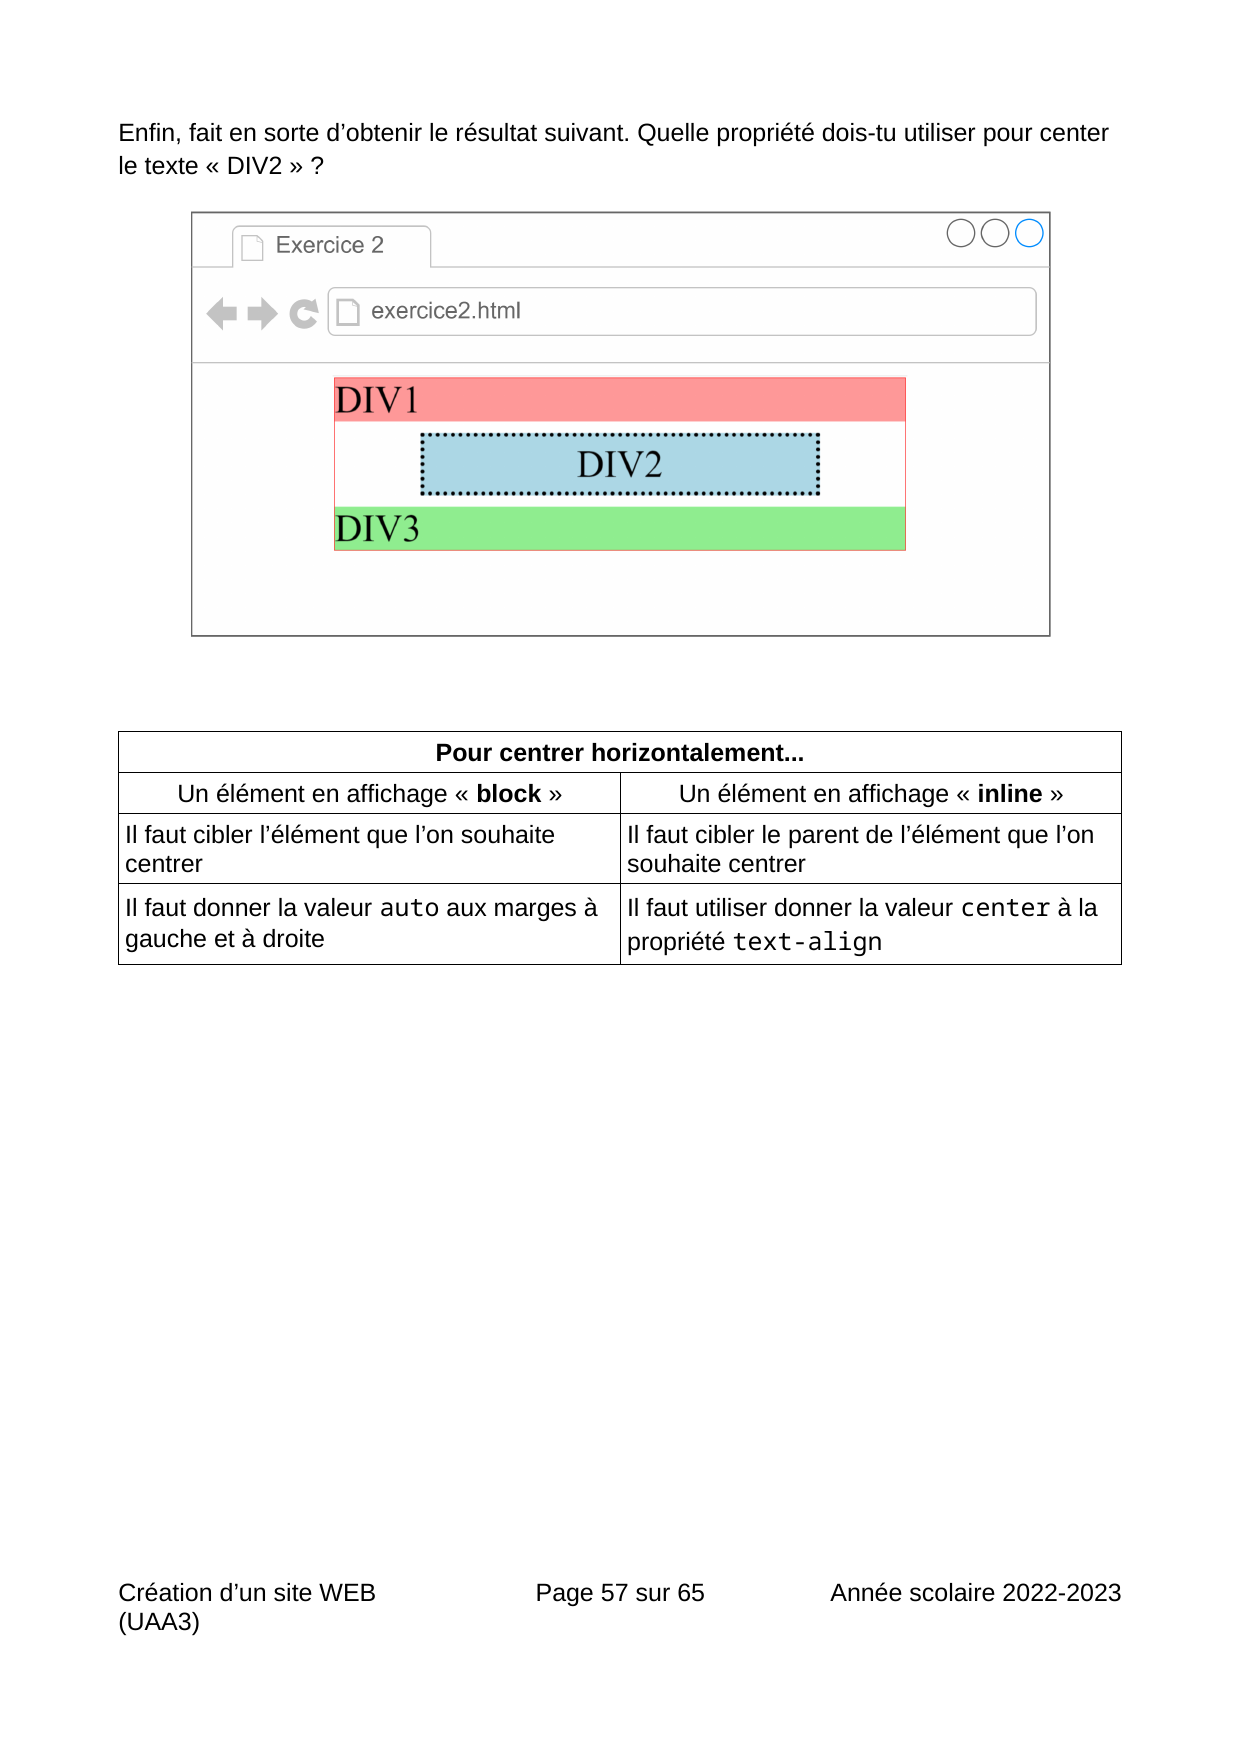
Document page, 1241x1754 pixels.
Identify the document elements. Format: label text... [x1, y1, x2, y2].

table_cell Il faut cibler l’élément que l’on souhaite centrer [119, 814, 620, 883]
table_cell Il faut cibler le parent de l’élément que l’on souhaite centrer [621, 814, 1121, 883]
table_cell Il faut utiliser donner la valeur center à la propriété text-align [621, 884, 1121, 964]
table_cell Un élément en affichage « inline » [621, 773, 1121, 813]
table_cell Il faut donner la valeur auto aux marges à gauche et à droite [119, 884, 620, 964]
picture [177, 198, 1063, 650]
table_cell Un élément en affichage « block » [119, 773, 620, 813]
table_header Pour centrer horizontalement... [119, 732, 1121, 772]
text Enfin, fait en sorte d’obtenir le résultat suivant. Quelle propriété dois-tu utiliser pour center le texte « DIV2 » ? [118, 118, 1122, 180]
